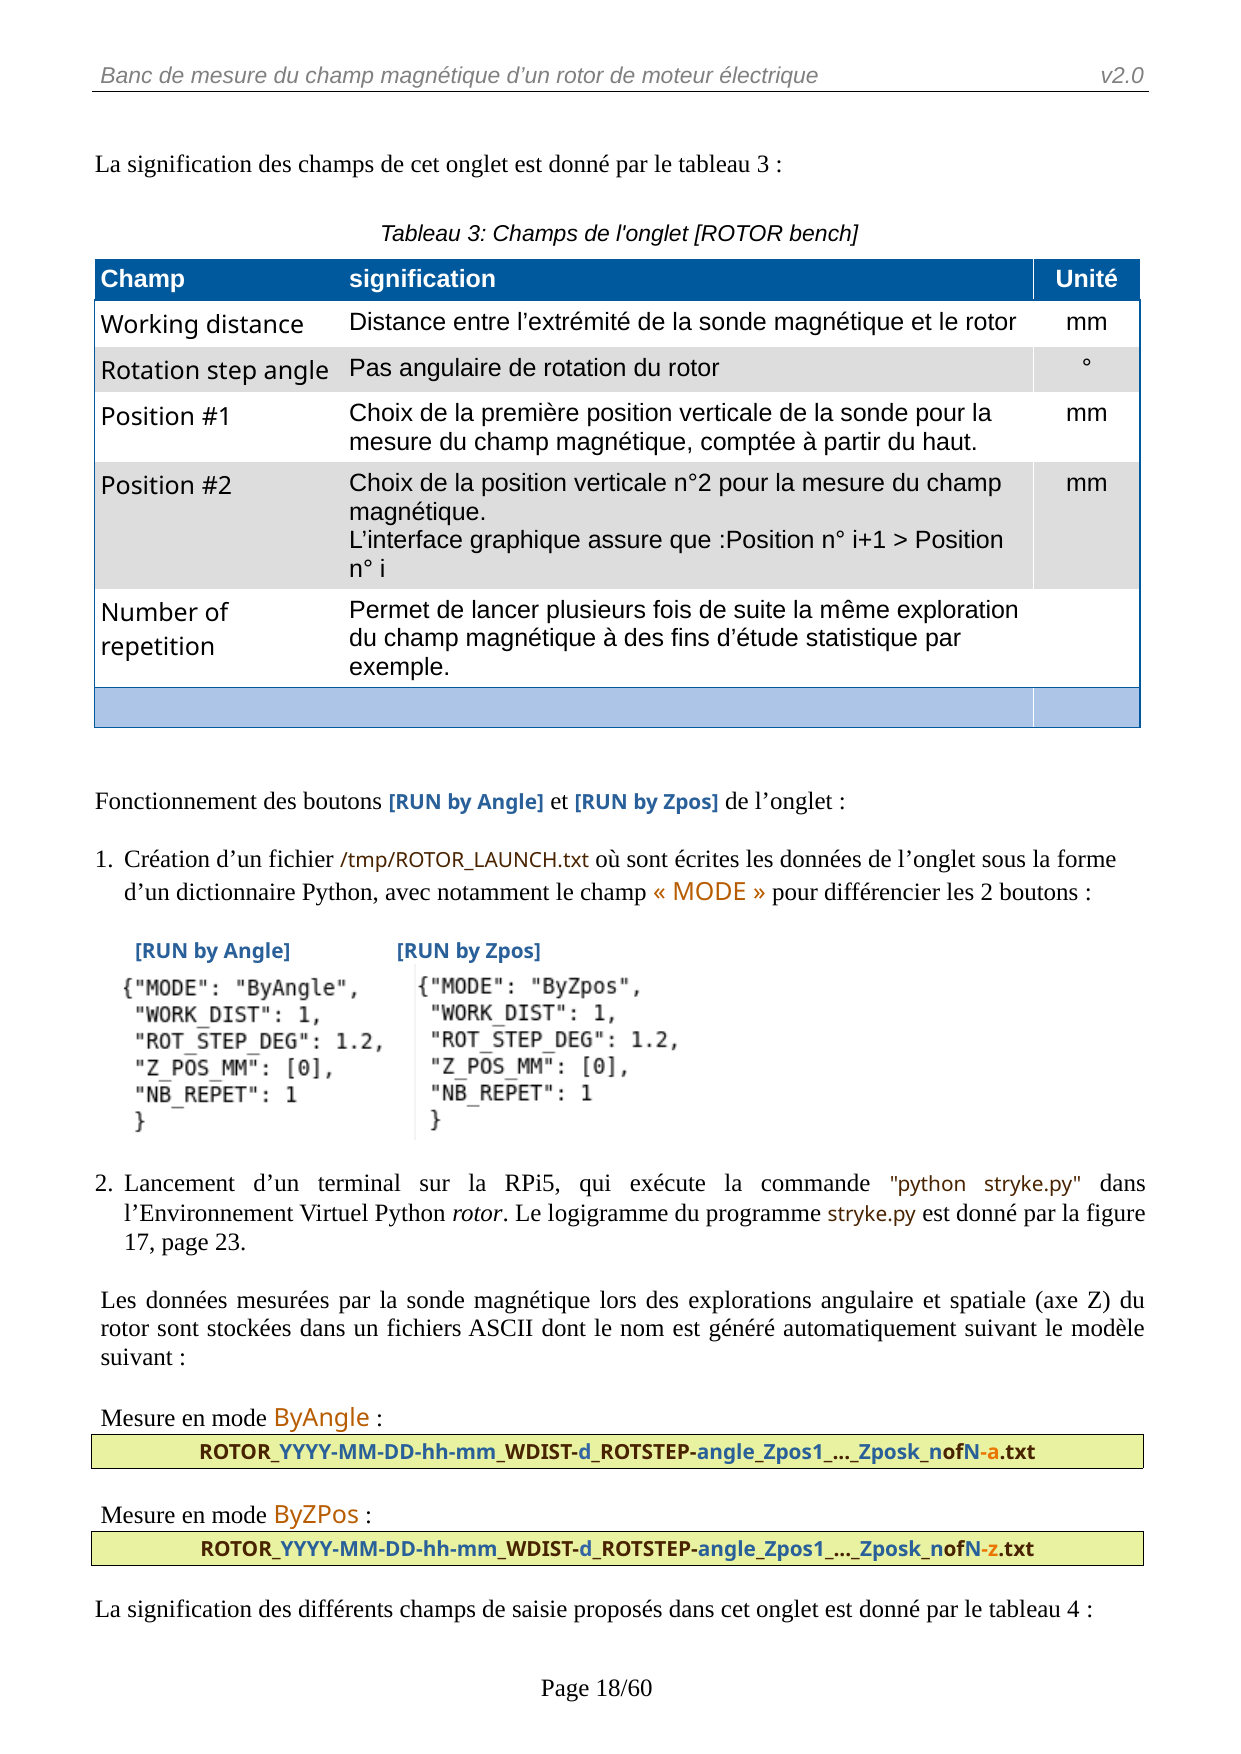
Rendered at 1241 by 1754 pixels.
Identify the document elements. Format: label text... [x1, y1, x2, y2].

table_header Champ [95, 259, 343, 299]
text ROTOR_YYYY-MM-DD-hh-mm_WDIST-d_ROTSTEP-angle_Zpos1_..._Zposk_nofN-a.txt [92, 1435, 1143, 1468]
table_cell Position #2 [95, 462, 343, 589]
table_header Unité [1034, 259, 1140, 299]
table_cell Pas angulaire de rotation du rotor [343, 347, 1033, 392]
list Lancement d’un terminal sur la RPi5, qui exécute la commande "python stryke.py" dans l’Environnement Virtuel Python rotor. Le logigramme du programme stryke.py est donné par la figure 17, page 22. [94, 1168, 1146, 1256]
text Les données mesurées par la sonde magnétique lors des explorations angulaire et spatiale (axe Z) du rotor sont stockées dans un fichiers ASCII dont le nom est généré automatiquement suivant le modèle suivant : [100, 1285, 1146, 1371]
table_cell Working distance [95, 301, 343, 347]
table_cell Number of repetition [95, 589, 343, 687]
table_cell Distance entre l’extrémité de la sonde magnétique et le rotor [343, 301, 1033, 347]
text Mesure en mode ByAngle : [100, 1400, 1146, 1434]
table_cell Permet de lancer plusieurs fois de suite la même exploration du champ magnétique à des fins d’étude statistique par exemple. [343, 589, 1033, 687]
table_cell mm [1034, 301, 1139, 347]
table_cell [343, 688, 1033, 727]
table_cell [1034, 589, 1139, 687]
text ROTOR_YYYY-MM-DD-hh-mm_WDIST-d_ROTSTEP-angle_Zpos1_..._Zposk_nofN-z.txt [92, 1532, 1143, 1565]
text La signification des différents champs de saisie proposés dans cet onglet est donné par le tableau 4 : [94, 1594, 1146, 1623]
table_cell ° [1034, 347, 1139, 392]
text La signification des champs de cet onglet est donné par le tableau 3 : [94, 149, 1146, 178]
picture [414, 964, 702, 1140]
table_cell Rotation step angle [95, 347, 343, 392]
text Fonctionnement des boutons [RUN by Angle] et [RUN by Zpos] de l’onglet : [94, 786, 1146, 815]
table_cell mm [1034, 393, 1139, 462]
table_header signification [343, 259, 1033, 299]
table_cell [95, 688, 343, 727]
table_cell mm [1034, 462, 1139, 589]
table_cell [1034, 688, 1139, 727]
text Tableau 3: Champs de l'onglet [ROTOR bench] [94, 219, 1146, 246]
list [RUN by Angle] [RUN by Zpos] [94, 936, 1146, 965]
table_cell Choix de la position verticale n°2 pour la mesure du champ magnétique. L’interface graphique assure que :Position n° i+1 > Position n° i [343, 462, 1033, 589]
table_cell Choix de la première position verticale de la sonde pour la mesure du champ magnétique, comptée à partir du haut. [343, 393, 1033, 462]
picture [123, 969, 396, 1140]
table_cell Position #1 [95, 393, 343, 462]
text Mesure en mode ByZPos : [100, 1497, 1146, 1531]
list Création d’un fichier /tmp/ROTOR_LAUNCH.txt où sont écrites les données de l’onglet sous la forme d’un dictionnaire Python, avec notamment le champ « MODE » pour différencier les 2 boutons : [94, 844, 1146, 936]
